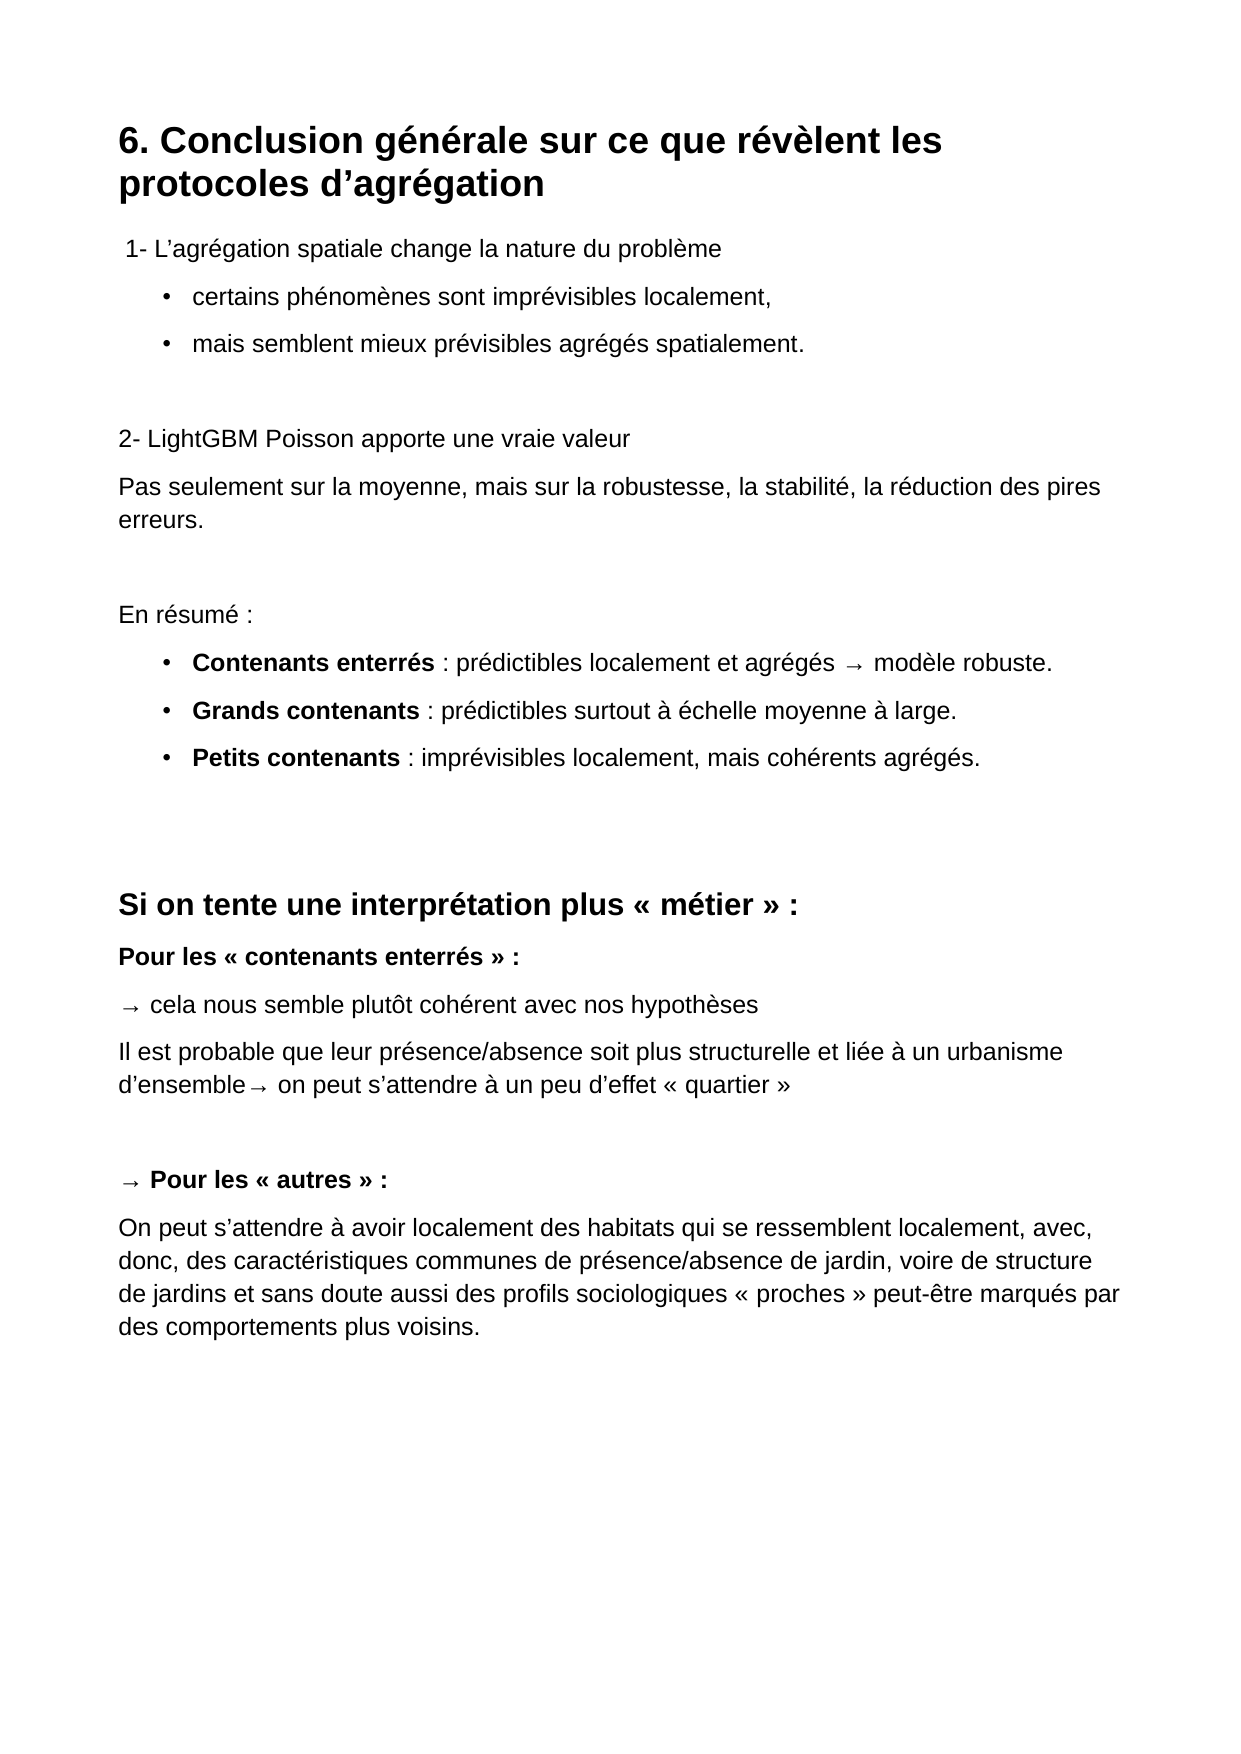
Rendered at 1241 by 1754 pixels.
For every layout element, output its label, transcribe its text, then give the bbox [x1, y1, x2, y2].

text → cela nous semble plutôt cohérent avec nos hypothèses [118, 990, 1122, 1018]
list certains phénomènes sont imprévisibles localement, [162, 281, 1122, 310]
text Pour les « contenants enterrés » : [118, 942, 1122, 971]
list mais semblent mieux prévisibles agrégés spatialement. [162, 329, 1122, 358]
list Contenants enterrés : prédictibles localement et agrégés → modèle robuste. [162, 648, 1122, 677]
text Pas seulement sur la moyenne, mais sur la robustesse, la stabilité, la réduction des pires erreurs. [118, 472, 1122, 534]
subtitle En résumé : [118, 600, 1122, 629]
text → Pour les « autres » : [118, 1166, 1122, 1194]
subtitle 1- L’agrégation spatiale change la nature du problème [118, 234, 1122, 263]
subtitle 2- LightGBM Poisson apporte une vraie valeur [118, 424, 1122, 453]
list Grands contenants : prédictibles surtout à échelle moyenne à large. [162, 696, 1122, 724]
text Si on tente une interprétation plus « métier » : [118, 886, 1122, 922]
text Il est probable que leur présence/absence soit plus structurelle et liée à un urbanisme d’ensemble→ on peut s’attendre à un peu d’effet « quartier » [118, 1037, 1122, 1099]
text On peut s’attendre à avoir localement des habitats qui se ressemblent localement, avec, donc, des caractéristiques communes de présence/absence de jardin, voire de structure de jardins et sans doute aussi des profils sociologiques « proches » peut-être marqués par des comportements plus voisins. [118, 1213, 1122, 1341]
list Petits contenants : imprévisibles localement, mais cohérents agrégés. [162, 743, 1122, 772]
subtitle 6. Conclusion générale sur ce que révèlent les protocoles d’agrégation [118, 118, 1122, 204]
